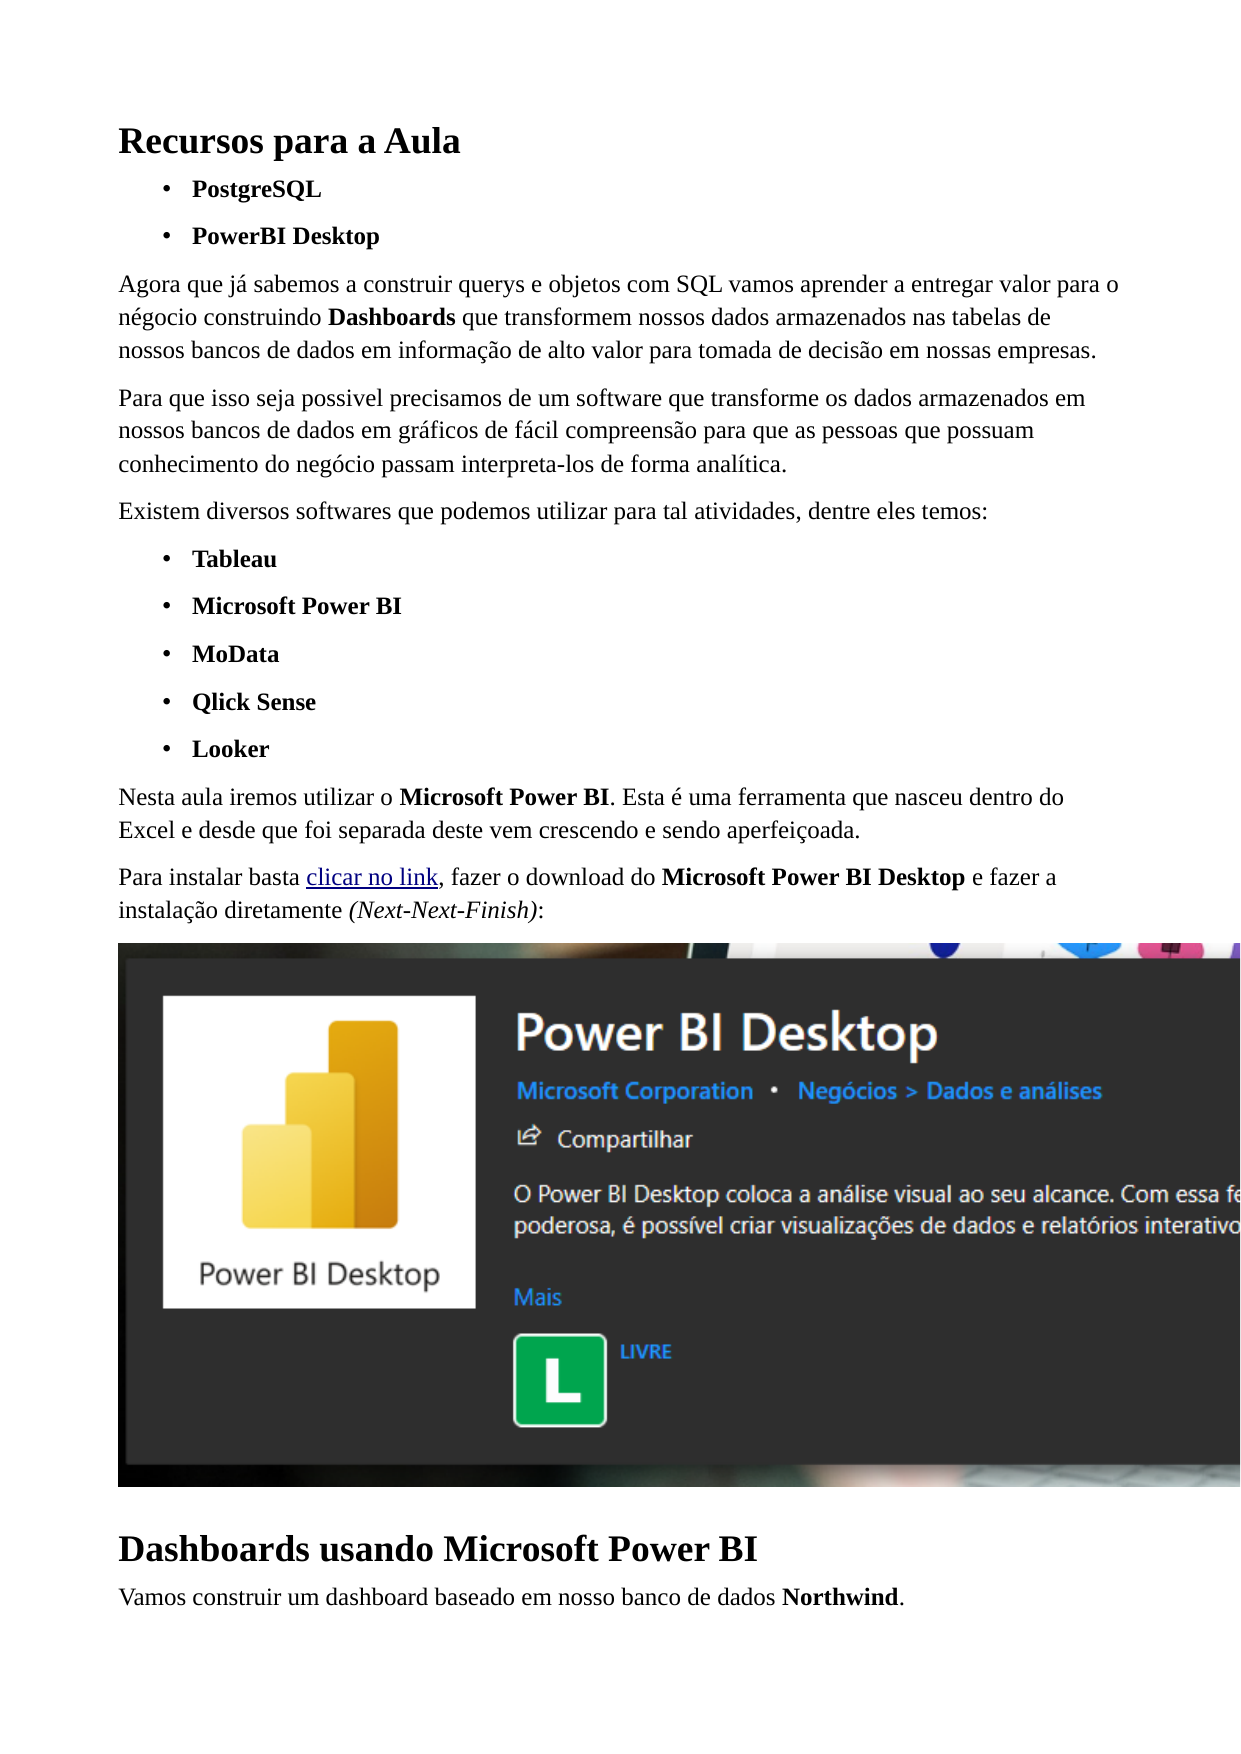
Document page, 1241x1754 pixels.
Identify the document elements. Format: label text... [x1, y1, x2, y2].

text Nesta aula iremos utilizar o Microsoft Power BI. Esta é uma ferramenta que nasceu dentro do Excel e desde que foi separada deste vem crescendo e sendo aperfeiçoada. [118, 782, 1122, 844]
list Looker [162, 734, 1122, 763]
text Para que isso seja possivel precisamos de um software que transforme os dados armazenados em nossos bancos de dados em gráficos de fácil compreensão para que as pessoas que possuam conhecimento do negócio passam interpreta-los de forma analítica. [118, 383, 1122, 477]
subtitle Recursos para a Aula [118, 118, 1122, 161]
subtitle Dashboards usando Microsoft Power BI [118, 1527, 1122, 1570]
list PowerBI Desktop [162, 221, 1122, 250]
list PostgreSQL [162, 174, 1122, 202]
picture [118, 943, 1241, 1487]
list Microsoft Power BI [162, 591, 1122, 620]
list MoData [162, 639, 1122, 668]
text Vamos construir um dashboard baseado em nosso banco de dados Northwind. [118, 1582, 1122, 1611]
text Existem diversos softwares que podemos utilizar para tal atividades, dentre eles temos: [118, 496, 1122, 525]
list Tableau [162, 544, 1122, 573]
list Qlick Sense [162, 687, 1122, 715]
text Para instalar basta clicar no link, fazer o download do Microsoft Power BI Desktop e fazer a instalação diretamente (Next-Next-Finish): [118, 862, 1122, 924]
text Agora que já sabemos a construir querys e objetos com SQL vamos aprender a entregar valor para o négocio construindo Dashboards que transformem nossos dados armazenados nas tabelas de nossos bancos de dados em informação de alto valor para tomada de decisão em nossas empresas. [118, 269, 1122, 364]
